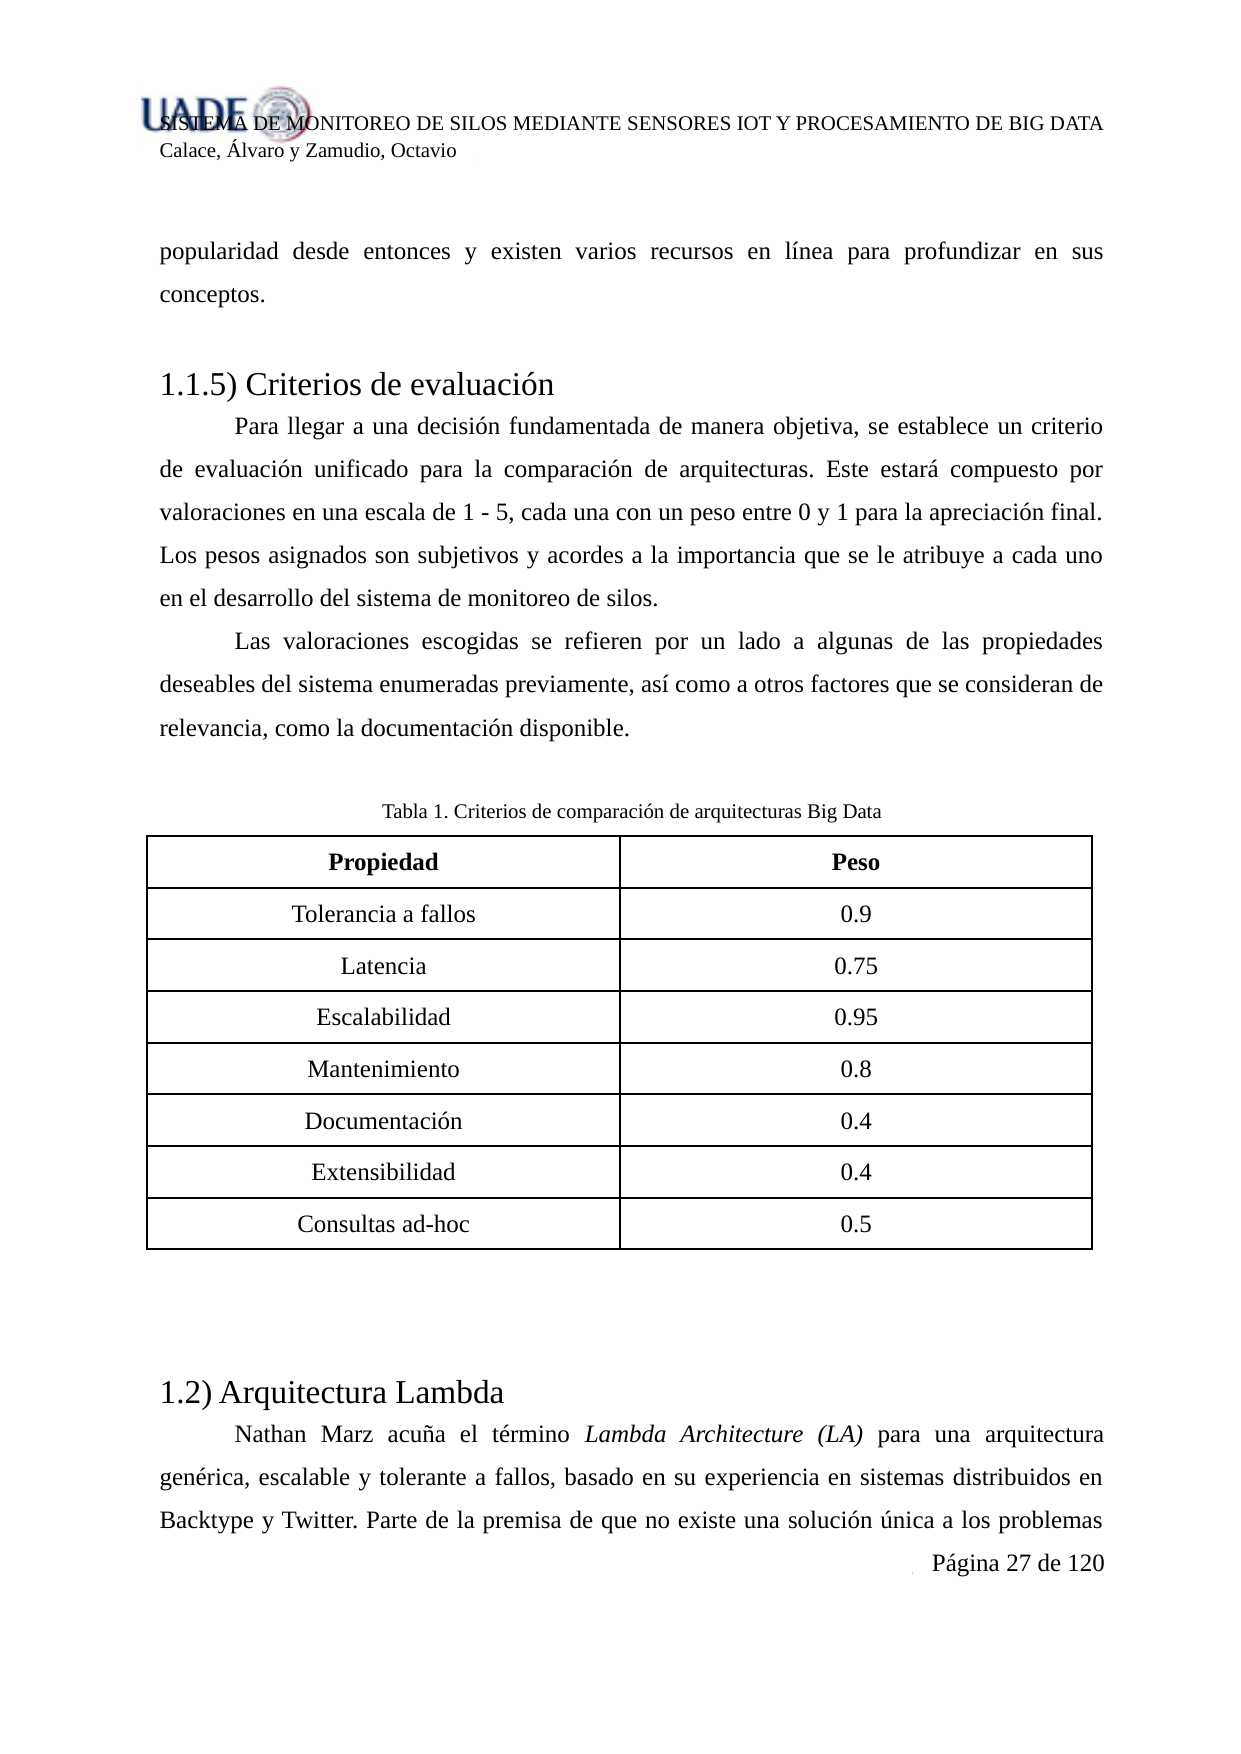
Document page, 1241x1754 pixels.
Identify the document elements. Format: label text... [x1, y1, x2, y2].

subtitle 1.2) Arquitectura Lambda [159, 1372, 1104, 1410]
table_cell 0.8 [621, 1044, 1091, 1093]
table_cell Documentación [148, 1095, 619, 1145]
table_cell Escalabilidad [148, 992, 619, 1042]
text Las valoraciones escogidas se refieren por un lado a algunas de las propiedades deseables del sistema enumeradas previamente, así como a otros factores que se consideran de relevancia, como la documentación disponible. [159, 626, 1104, 741]
picture [140, 86, 314, 146]
table_cell 0.9 [621, 889, 1091, 938]
subtitle Tabla 1. Criterios de comparación de arquitecturas Big Data [159, 799, 1104, 823]
table_cell 0.4 [621, 1095, 1091, 1145]
text Nathan Marz acuña el término Lambda Architecture (LA) para una arquitectura genérica, escalable y tolerante a fallos, basado en su experiencia en sistemas distribuidos en Backtype y Twitter. Parte de la premisa de que no existe una solución única a los problemas [159, 1419, 1104, 1534]
table_cell 0.5 [621, 1199, 1091, 1248]
table_header Peso [621, 837, 1091, 887]
table_cell Consultas ad-hoc [148, 1199, 619, 1248]
table_cell Latencia [148, 940, 619, 990]
table_cell Tolerancia a fallos [148, 889, 619, 938]
table_cell Mantenimiento [148, 1044, 619, 1093]
table_cell 0.4 [621, 1147, 1091, 1197]
subtitle 1.1.5) Criterios de evaluación [159, 364, 1104, 402]
table_cell Extensibilidad [148, 1147, 619, 1197]
text popularidad desde entonces y existen varios recursos en línea para profundizar en sus conceptos. [159, 236, 1104, 308]
table_cell 0.75 [621, 940, 1091, 990]
table_cell 0.95 [621, 992, 1091, 1042]
text Para llegar a una decisión fundamentada de manera objetiva, se establece un criterio de evaluación unificado para la comparación de arquitecturas. Este estará compuesto por valoraciones en una escala de 1 - 5, cada una con un peso entre 0 y 1 para la apreciación final. Los pesos asignados son subjetivos y acordes a la importancia que se le atribuye a cada uno en el desarrollo del sistema de monitoreo de silos. [159, 411, 1104, 612]
table_header Propiedad [148, 837, 619, 887]
